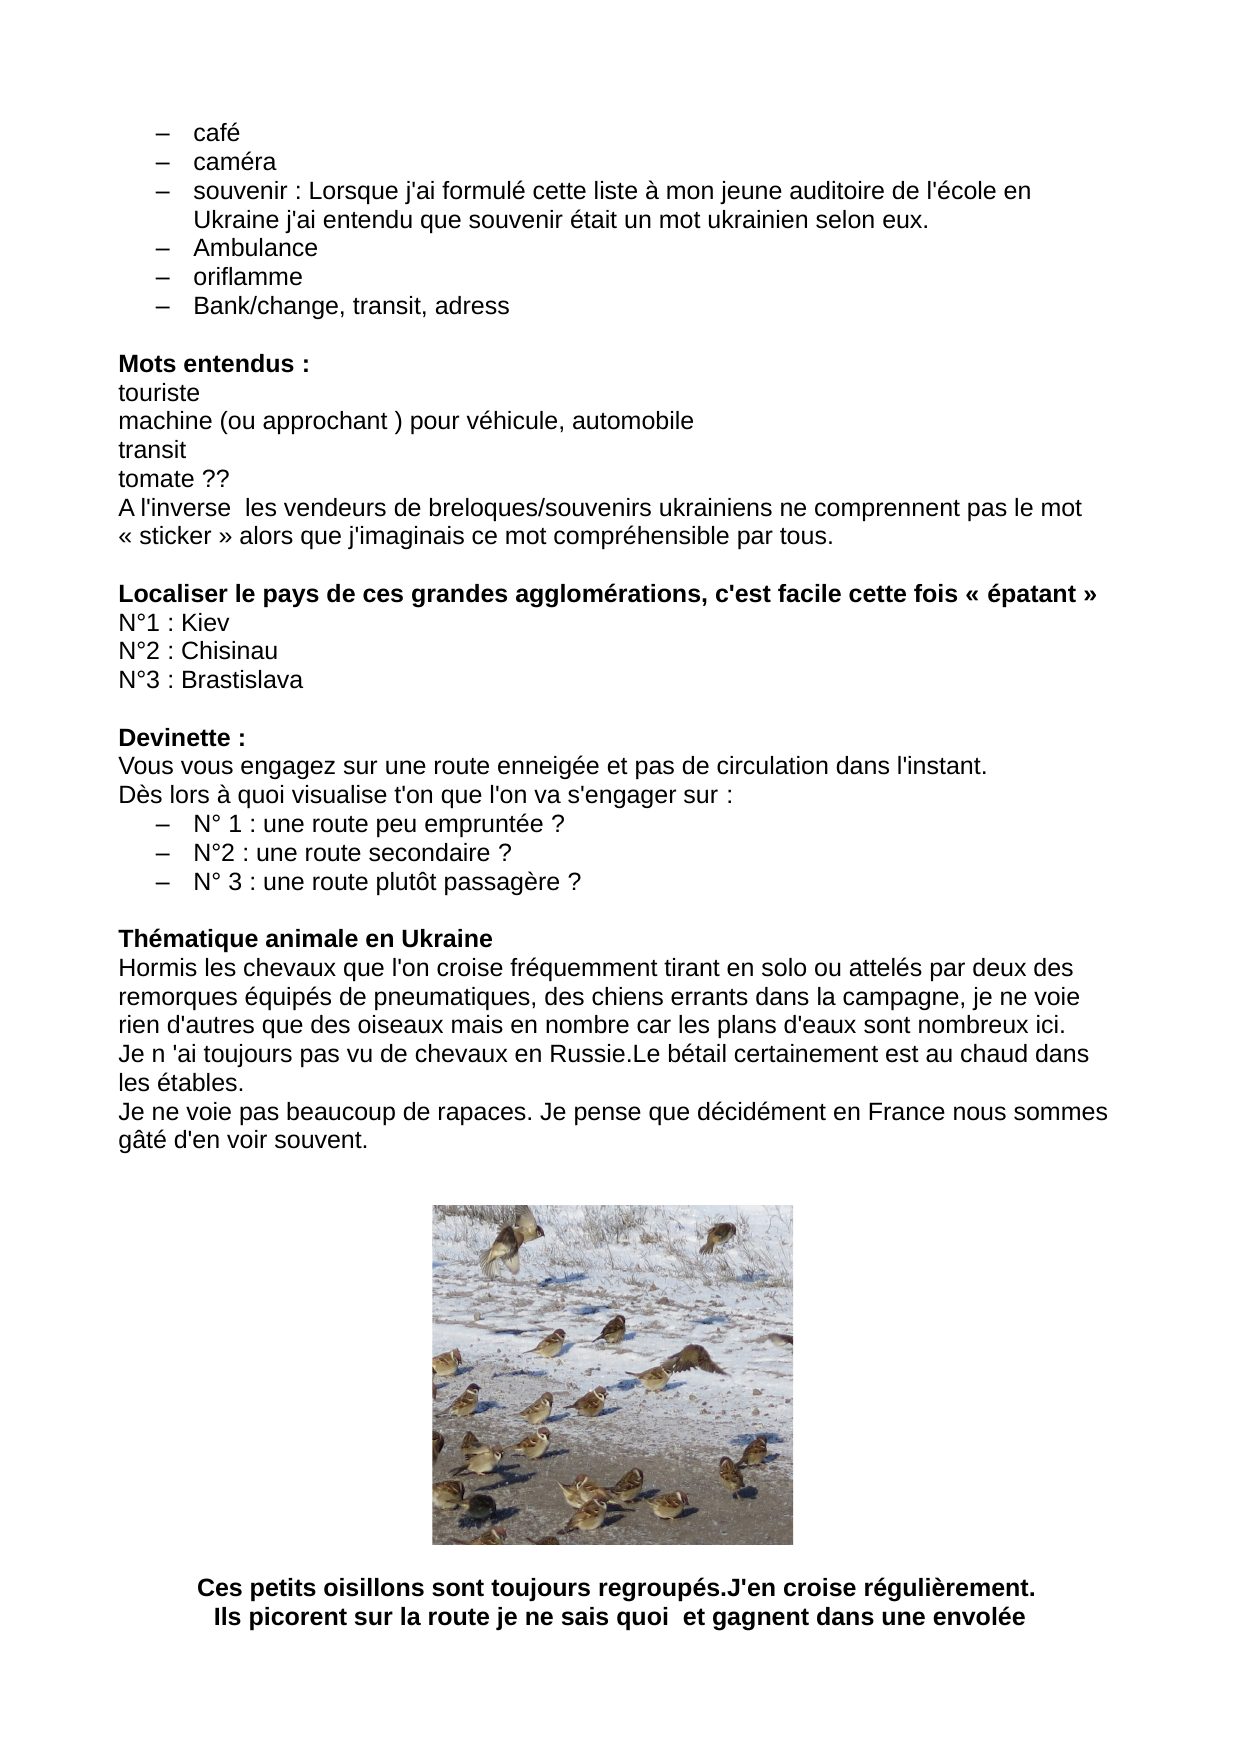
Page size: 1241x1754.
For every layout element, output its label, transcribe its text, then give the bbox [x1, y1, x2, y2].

text touriste [118, 377, 1122, 406]
list N° 1 : une route peu empruntée ? [156, 809, 1122, 838]
list oriflamme [156, 262, 1122, 291]
list caméra [156, 147, 1122, 176]
text Localiser le pays de ces grandes agglomérations, c'est facile cette fois « épatant » [118, 579, 1122, 607]
list café [156, 118, 1122, 147]
list Bank/change, transit, adress [156, 291, 1122, 320]
text N°2 : Chisinau [118, 636, 1122, 665]
text Devinette : [118, 722, 1122, 751]
text Thématique animale en Ukraine [118, 924, 1122, 953]
list Ambulance [156, 233, 1122, 262]
text transit [118, 435, 1122, 464]
text Hormis les chevaux que l'on croise fréquemment tirant en solo ou attelés par deux des remorques équipés de pneumatiques, des chiens errants dans la campagne, je ne voie rien d'autres que des oiseaux mais en nombre car les plans d'eaux sont nombreux ici. [118, 953, 1122, 1039]
text Je ne voie pas beaucoup de rapaces. Je pense que décidément en France nous sommes gâté d'en voir souvent. [118, 1097, 1122, 1154]
list souvenir : Lorsque j'ai formulé cette liste à mon jeune auditoire de l'école en Ukraine j'ai entendu que souvenir était un mot ukrainien selon eux. [156, 176, 1122, 233]
text tomate ?? [118, 464, 1122, 492]
list N° 3 : une route plutôt passagère ? [156, 866, 1122, 895]
text Mots entendus : [118, 349, 1122, 377]
text Je n 'ai toujours pas vu de chevaux en Russie.Le bétail certainement est au chaud dans les étables. [118, 1039, 1122, 1097]
picture [432, 1205, 794, 1545]
text Ils picorent sur la route je ne sais quoi et gagnent dans une envolée [118, 1602, 1122, 1631]
text machine (ou approchant ) pour véhicule, automobile [118, 406, 1122, 435]
text N°3 : Brastislava [118, 665, 1122, 694]
text N°1 : Kiev [118, 607, 1122, 636]
text A l'inverse les vendeurs de breloques/souvenirs ukrainiens ne comprennent pas le mot « sticker » alors que j'imaginais ce mot compréhensible par tous. [118, 492, 1122, 550]
text Vous vous engagez sur une route enneigée et pas de circulation dans l'instant. Dès lors à quoi visualise t'on que l'on va s'engager sur : [118, 751, 1122, 809]
text Ces petits oisillons sont toujours regroupés.J'en croise régulièrement. [118, 1573, 1122, 1602]
list N°2 : une route secondaire ? [156, 838, 1122, 866]
